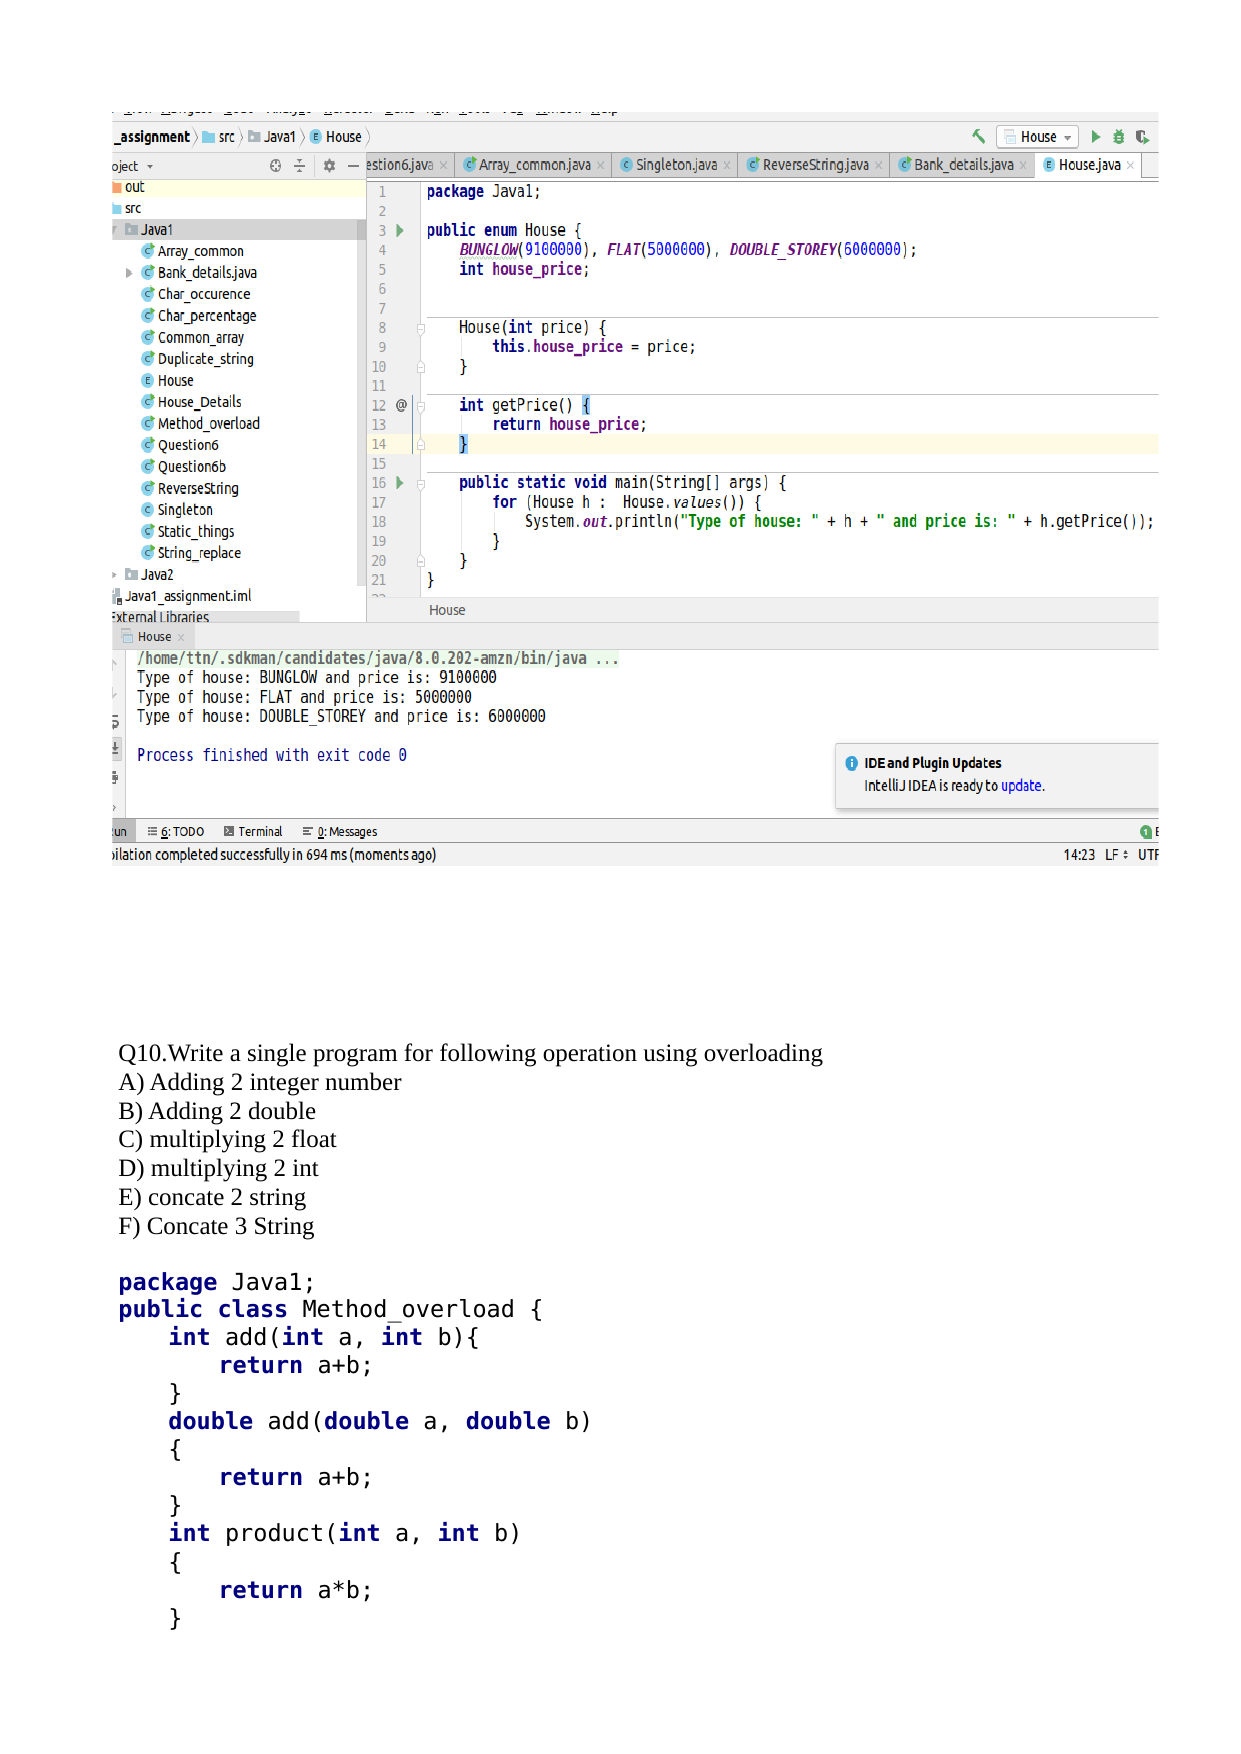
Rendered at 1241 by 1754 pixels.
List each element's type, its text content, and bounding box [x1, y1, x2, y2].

text } [118, 1604, 1122, 1632]
text return a+b; [118, 1464, 1122, 1492]
text { [118, 1436, 1122, 1464]
text } [118, 1379, 1122, 1407]
text { [118, 1548, 1122, 1576]
text double add(double a, double b) [118, 1407, 1122, 1436]
picture [112, 112, 1159, 866]
text int add(int a, int b){ [118, 1323, 1122, 1351]
text return a+b; [118, 1351, 1122, 1379]
text } [118, 1492, 1122, 1520]
text int product(int a, int b) [118, 1520, 1122, 1548]
text public class Method_overload { [118, 1296, 1122, 1323]
text Q10.Write a single program for following operation using overloading A) Adding 2 integer number B) Adding 2 double C) multiplying 2 float D) multiplying 2 int E) concate 2 string F) Concate 3 String [118, 1038, 1122, 1239]
text return a*b; [118, 1576, 1122, 1604]
text package Java1; [118, 1268, 1122, 1296]
